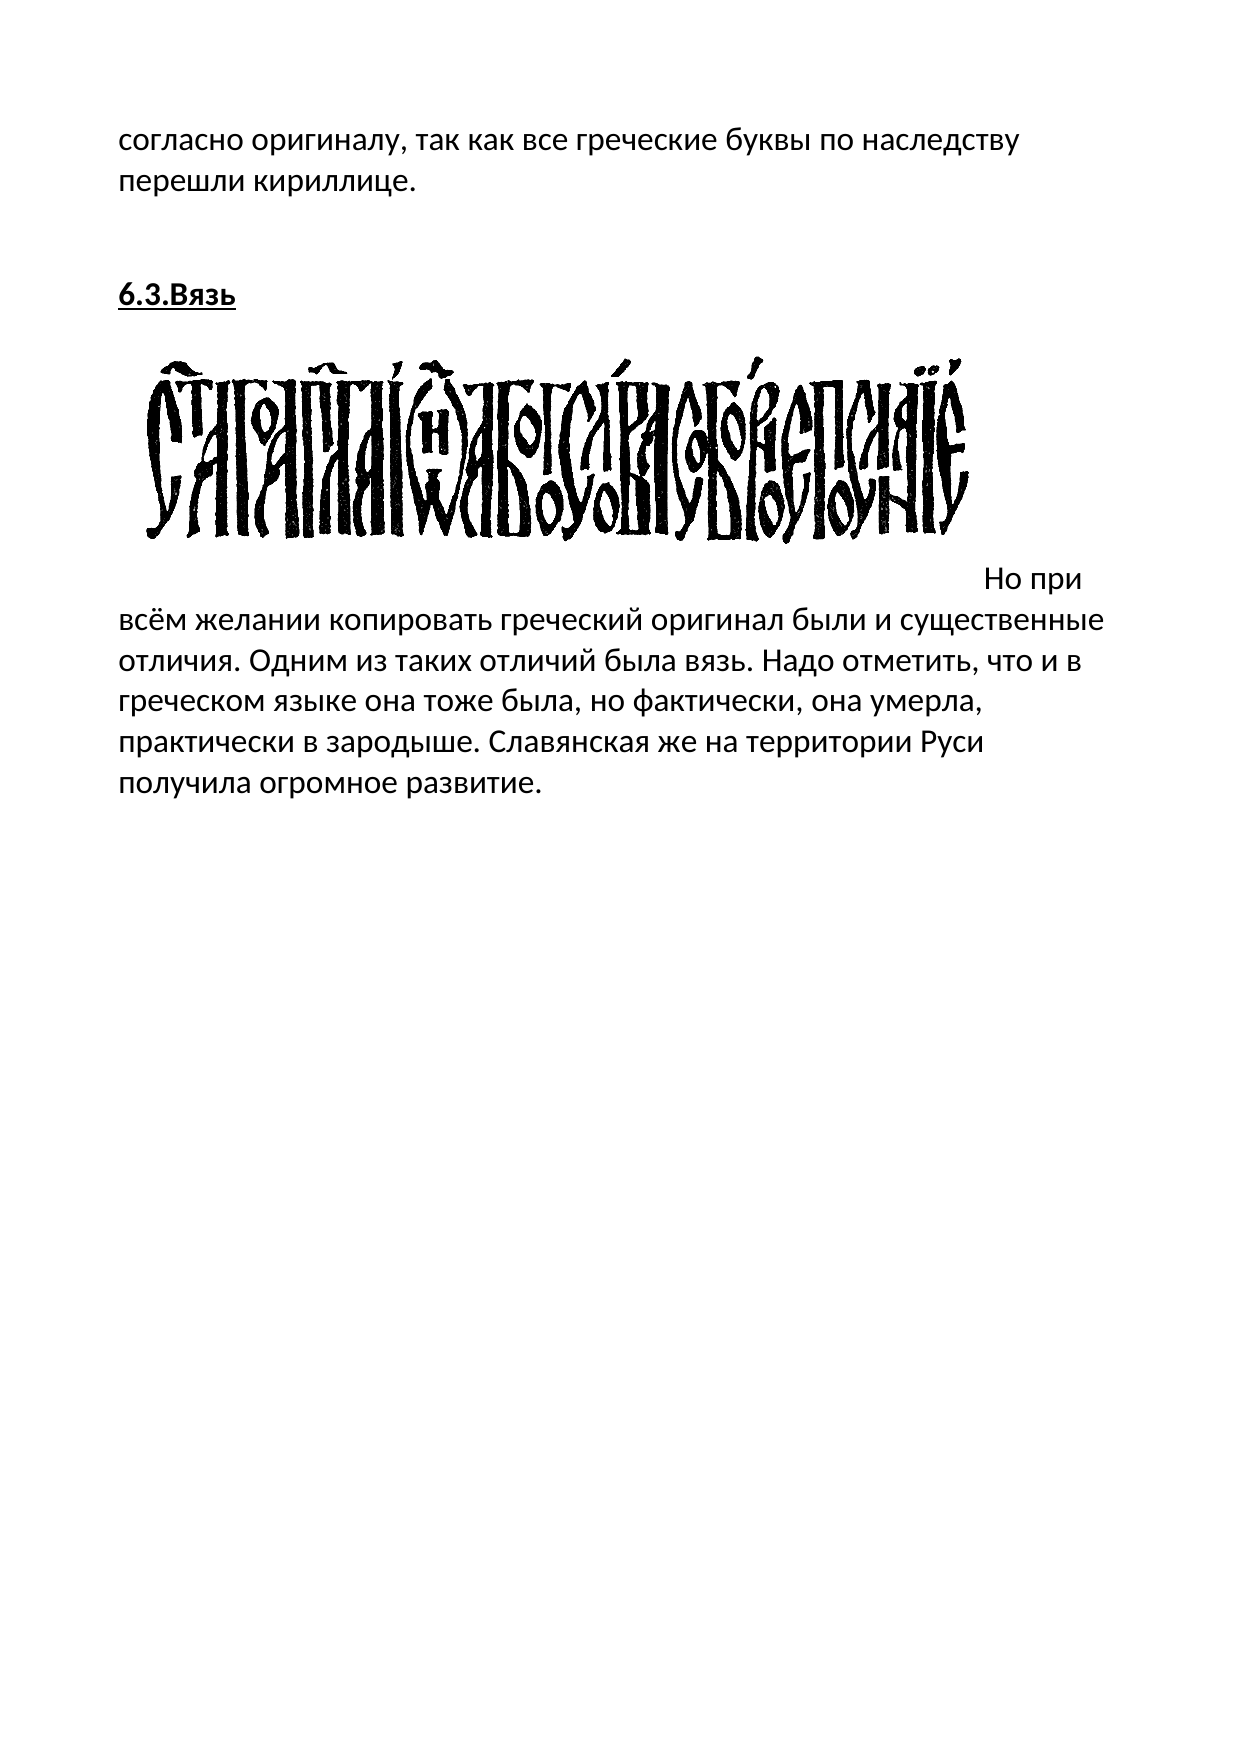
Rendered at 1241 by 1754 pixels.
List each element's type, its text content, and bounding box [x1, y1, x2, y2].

text согласно оригиналу, так как все греческие буквы по наследству перешли кириллице. [118, 118, 1122, 199]
text Но при всём желании копировать греческий оригинал были и существенные отличия. Одним из таких отличий была вязь. Надо отметить, что и в греческом языке она тоже была, но фактически, она умерла, практически в зародыше. Славянская же на территории Руси получила огромное развитие. [118, 341, 1122, 801]
text 6.3.Вязь [118, 273, 1122, 314]
